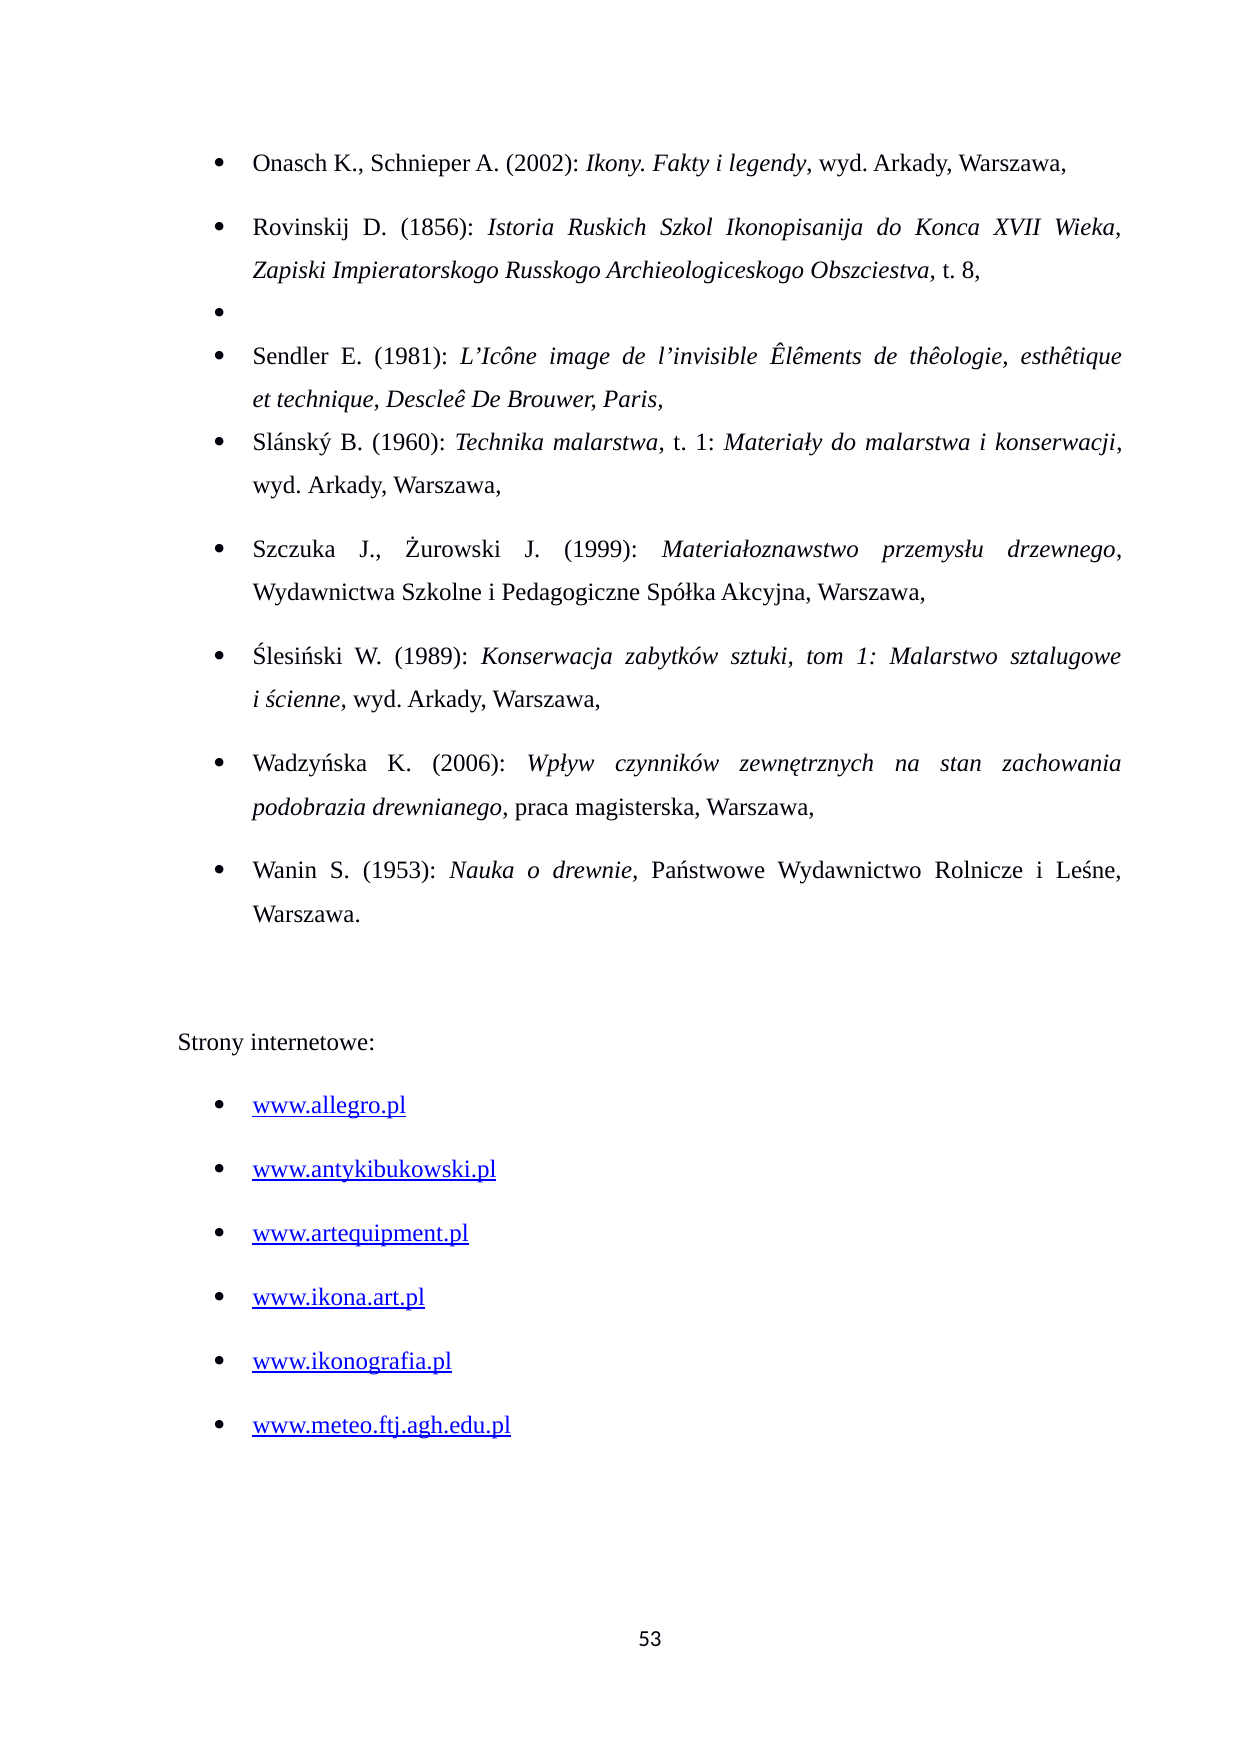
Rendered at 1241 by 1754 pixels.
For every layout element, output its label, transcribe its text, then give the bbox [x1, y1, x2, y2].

list Onasch K., Schnieper A. (2002): Ikony. Fakty i legendy, wyd. Arkady, Warszawa, [215, 148, 1122, 176]
list www.meteo.ftj.agh.edu.pl [215, 1410, 1122, 1439]
list www.antykibukowski.pl [215, 1154, 1122, 1183]
list Slánský B. (1960): Technika malarstwa, t. 1: Materiały do malarstwa i konserwacji, wyd. Arkady, Warszawa, [215, 427, 1122, 499]
list www.ikona.art.pl [215, 1282, 1122, 1311]
list Strony internetowe: [177, 1027, 1122, 1055]
list Wadzyńska K. (2006): Wpływ czynników zewnętrznych na stan zachowania podobrazia drewnianego, praca magisterska, Warszawa, [215, 748, 1122, 820]
list Sendler E. (1981): L’Icône image de l’invisible Êlêments de thêologie, esthêtique et technique, Descleê De Brouwer, Paris, [215, 341, 1122, 413]
list www.allegro.pl [215, 1091, 1122, 1119]
list Ślesiński W. (1989): Konserwacja zabytków sztuki, tom 1: Malarstwo sztalugowe i ścienne, wyd. Arkady, Warszawa, [215, 641, 1122, 713]
list www.artequipment.pl [215, 1218, 1122, 1247]
list Wanin S. (1953): Nauka o drewnie, Państwowe Wydawnictwo Rolnicze i Leśne, Warszawa. [215, 856, 1122, 927]
list Szczuka J., Żurowski J. (1999): Materiałoznawstwo przemysłu drzewnego, Wydawnictwa Szkolne i Pedagogiczne Spółka Akcyjna, Warszawa, [215, 534, 1122, 606]
list Rovinskij D. (1856): Istoria Ruskich Szkol Ikonopisanija do Konca XVII Wieka, Zapiski Impieratorskogo Russkogo Archieologiceskogo Obszciestva, t. 8, [215, 212, 1122, 283]
list www.ikonografia.pl [215, 1346, 1122, 1375]
